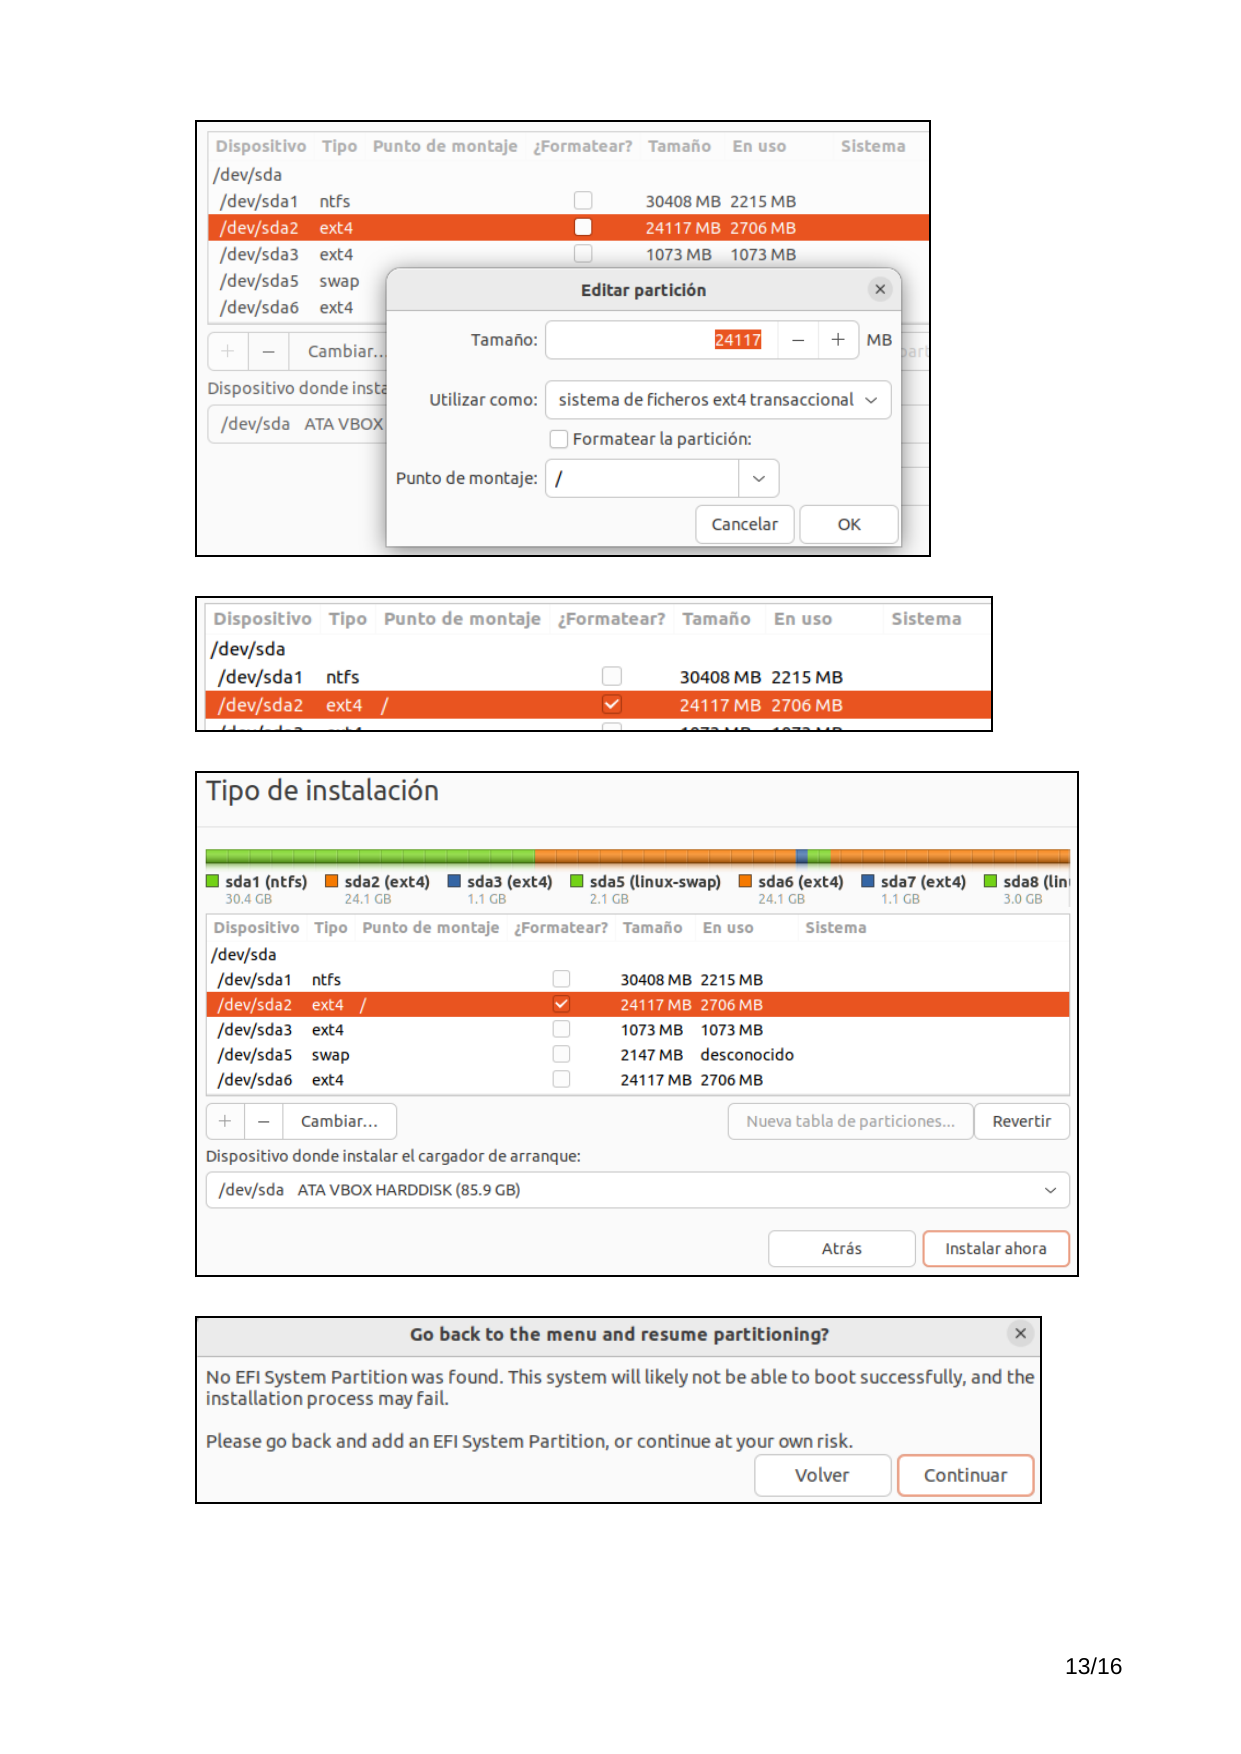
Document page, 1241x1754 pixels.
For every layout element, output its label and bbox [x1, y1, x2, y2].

picture [197, 773, 1077, 1275]
picture [197, 598, 991, 730]
picture [197, 1318, 1040, 1502]
picture [197, 122, 929, 555]
